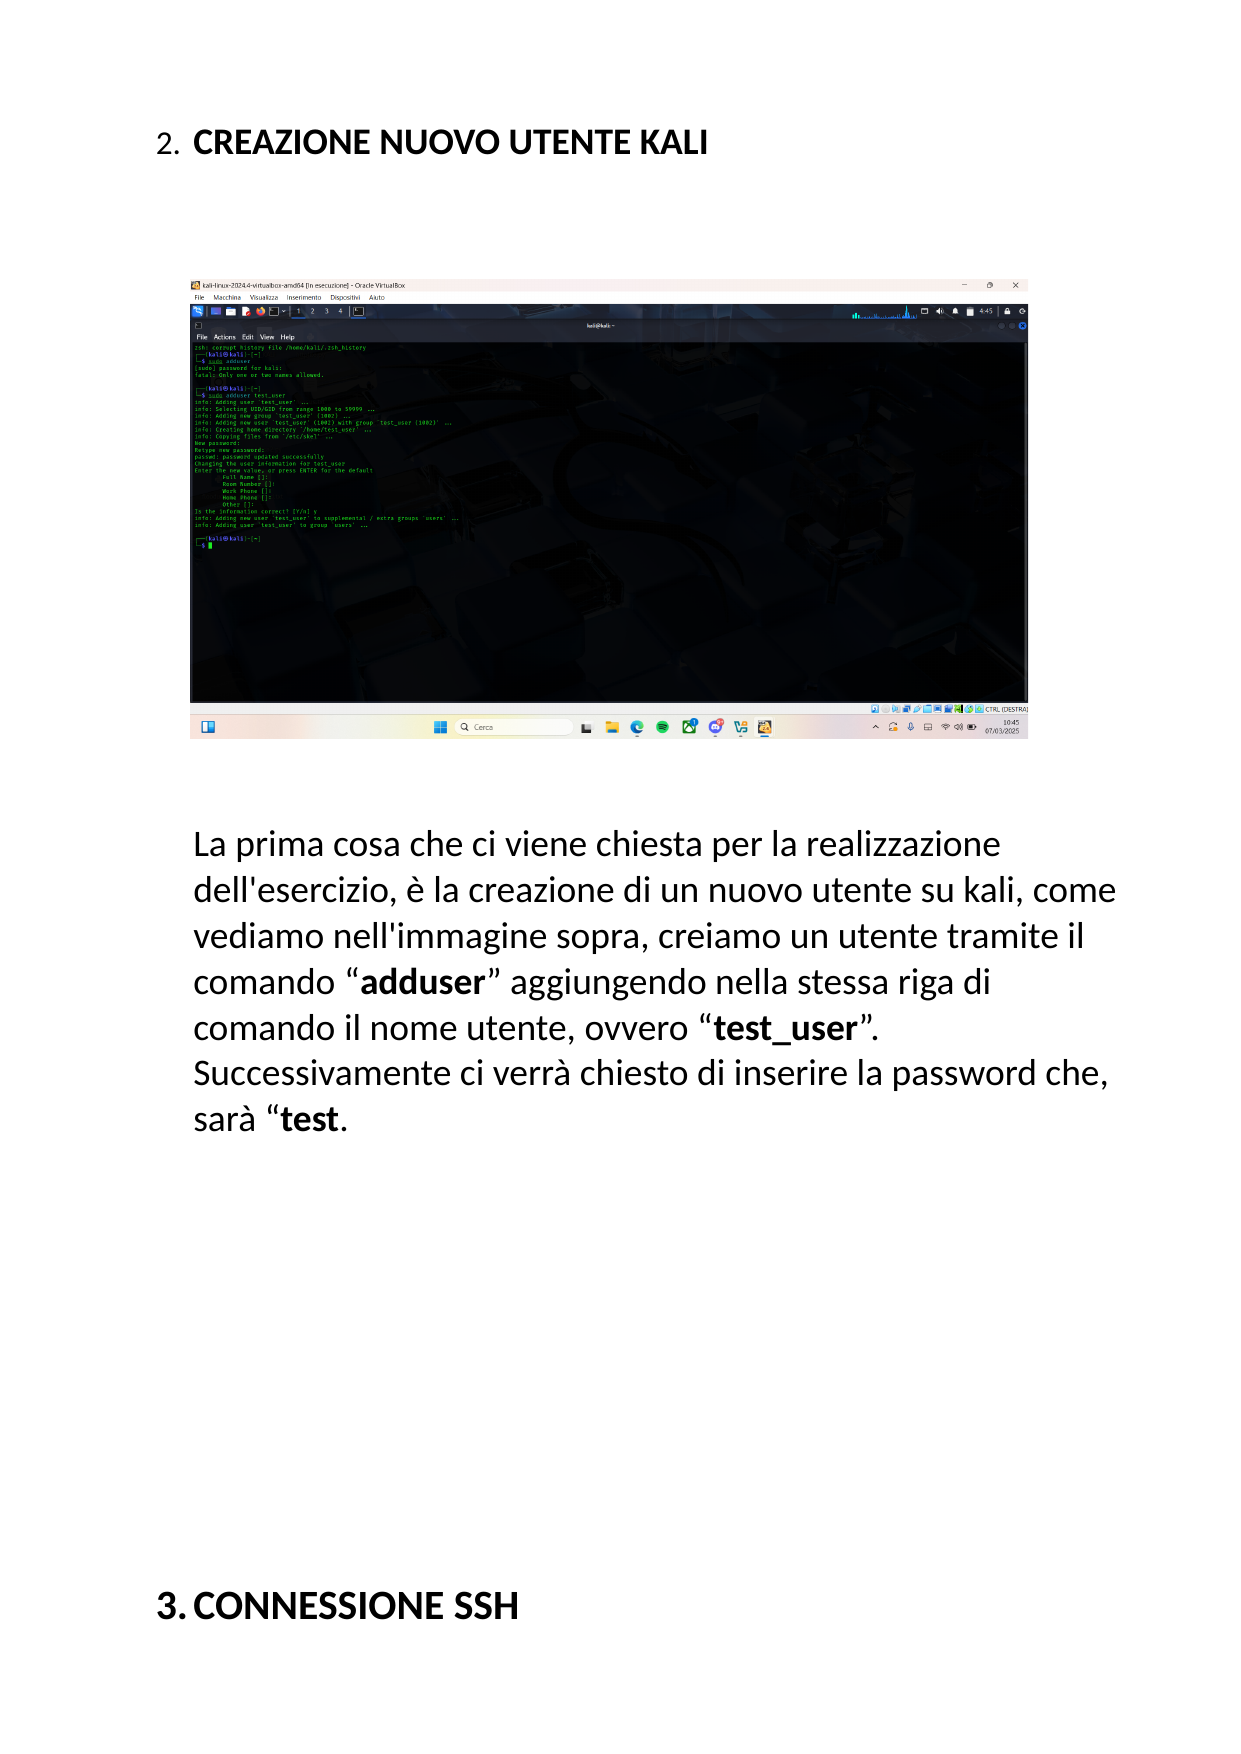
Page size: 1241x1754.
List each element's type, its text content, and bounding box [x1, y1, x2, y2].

list CREAZIONE NUOVO UTENTE KALI [156, 118, 1122, 164]
list CONNESSIONE SSH [156, 1579, 1122, 1629]
picture [190, 279, 1029, 739]
list La prima cosa che ci viene chiesta per la realizzazione dell'esercizio, è la creazione di un nuovo utente su kali, come vediamo nell'immagine sopra, creiamo un utente tramite il comando “adduser” aggiungendo nella stessa riga di comando il nome utente, ovvero “test_user”. Successivamente ci verrà chiesto di inserire la password che, sarà “test. [156, 820, 1122, 1141]
